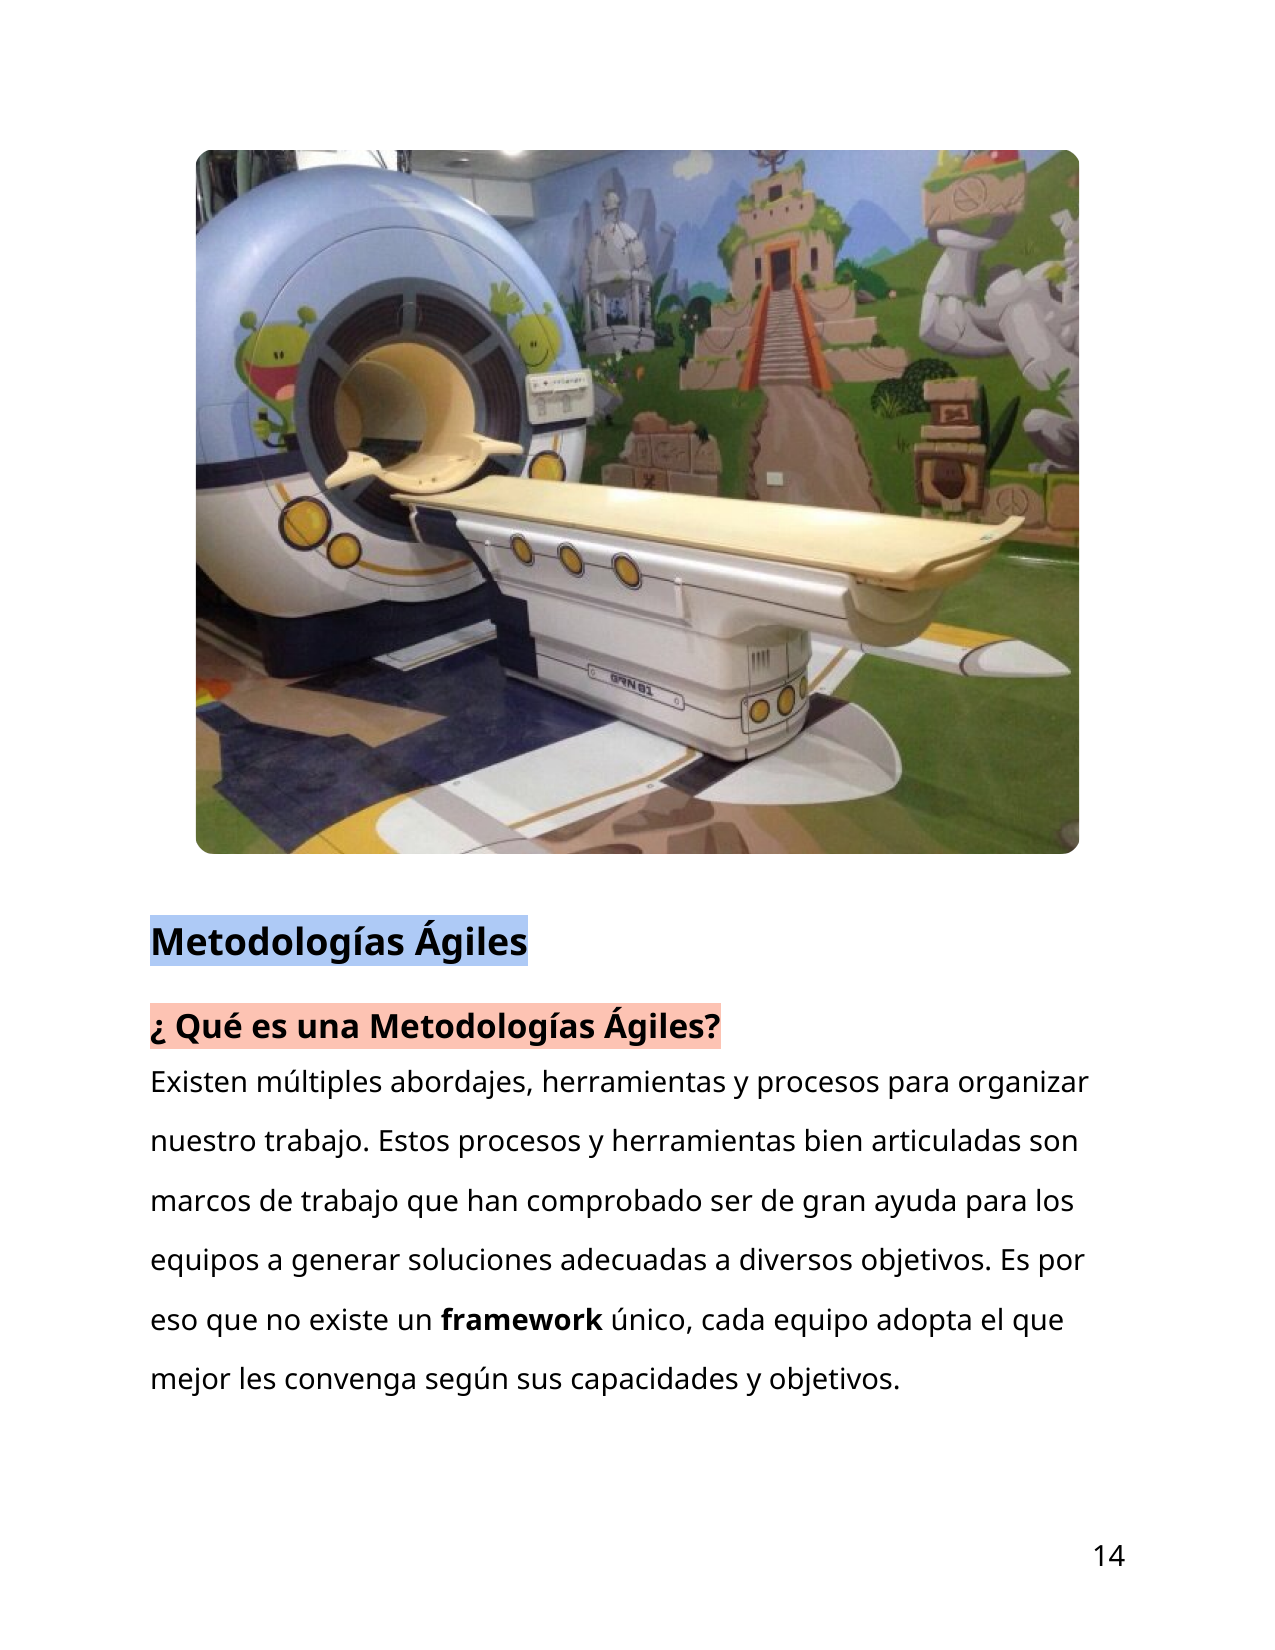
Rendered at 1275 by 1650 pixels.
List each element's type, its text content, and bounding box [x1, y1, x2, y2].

subtitle Metodologías Ágiles [528, 915, 1125, 966]
picture [195, 150, 1080, 854]
subtitle ¿ Qué es una Metodologías Ágiles? [721, 1003, 1125, 1049]
text Existen múltiples abordajes, herramientas y procesos para organizar nuestro trabajo. Estos procesos y herramientas bien articuladas son marcos de trabajo que han comprobado ser de gran ayuda para los equipos a generar soluciones adecuadas a diversos objetivos. Es por eso que no existe un framework único, cada equipo adopta el que mejor les convenga según sus capacidades y objetivos. [150, 1061, 1125, 1398]
